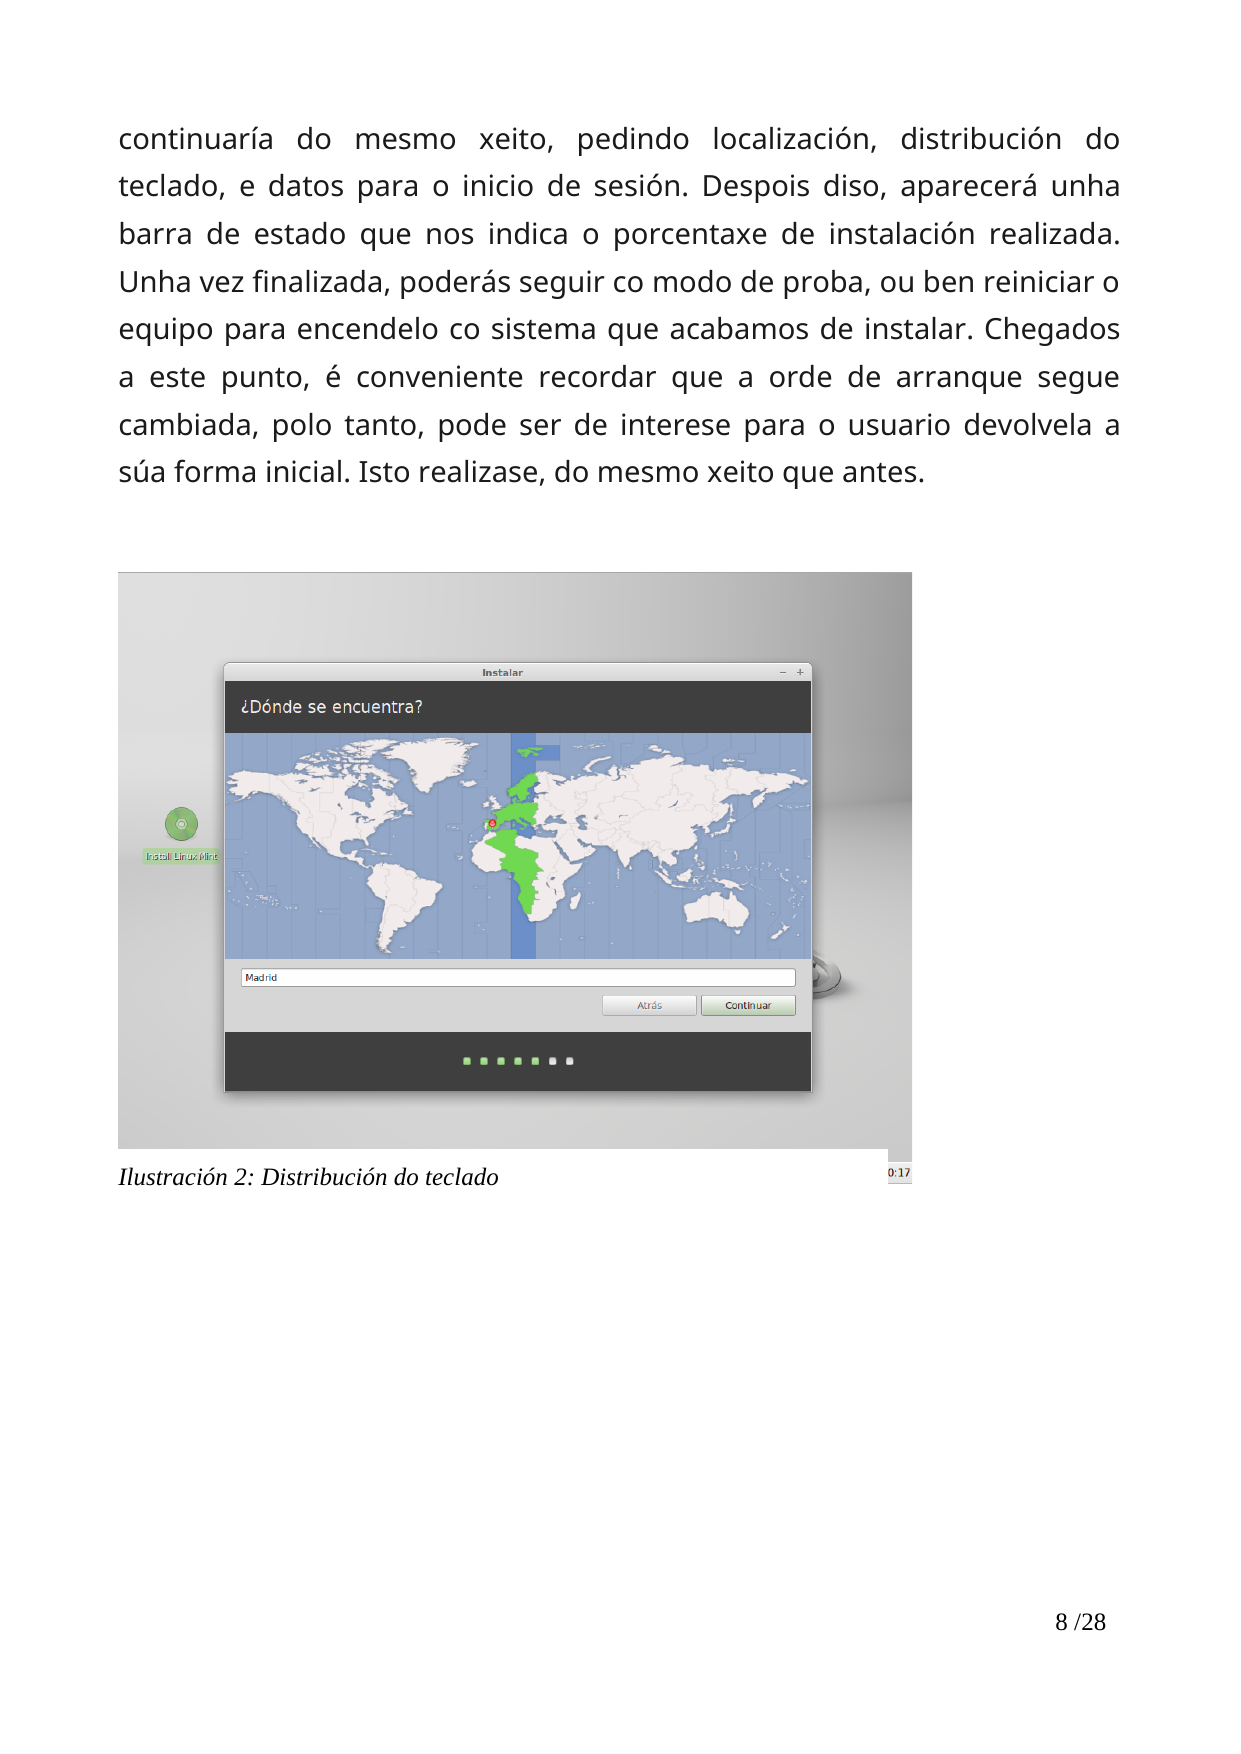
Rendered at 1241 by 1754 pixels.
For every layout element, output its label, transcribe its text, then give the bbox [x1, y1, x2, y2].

picture [118, 572, 913, 1184]
text Ilustración 2: Distribución do teclado [118, 1162, 888, 1190]
text Ilustración 1: Localización [888, 1184, 912, 1212]
text continuaría do mesmo xeito, pedindo localización, distribución do teclado, e datos para o inicio de sesión. Despois diso, aparecerá unha barra de estado que nos indica o porcentaxe de instalación realizada. Unha vez finalizada, poderás seguir co modo de proba, ou ben reiniciar o equipo para encendelo co sistema que acabamos de instalar. Chegados a este punto, é conveniente recordar que a orde de arranque segue cambiada, polo tanto, pode ser de interese para o usuario devolvela a súa forma inicial. Isto realizase, do mesmo xeito que antes. [118, 118, 1122, 491]
